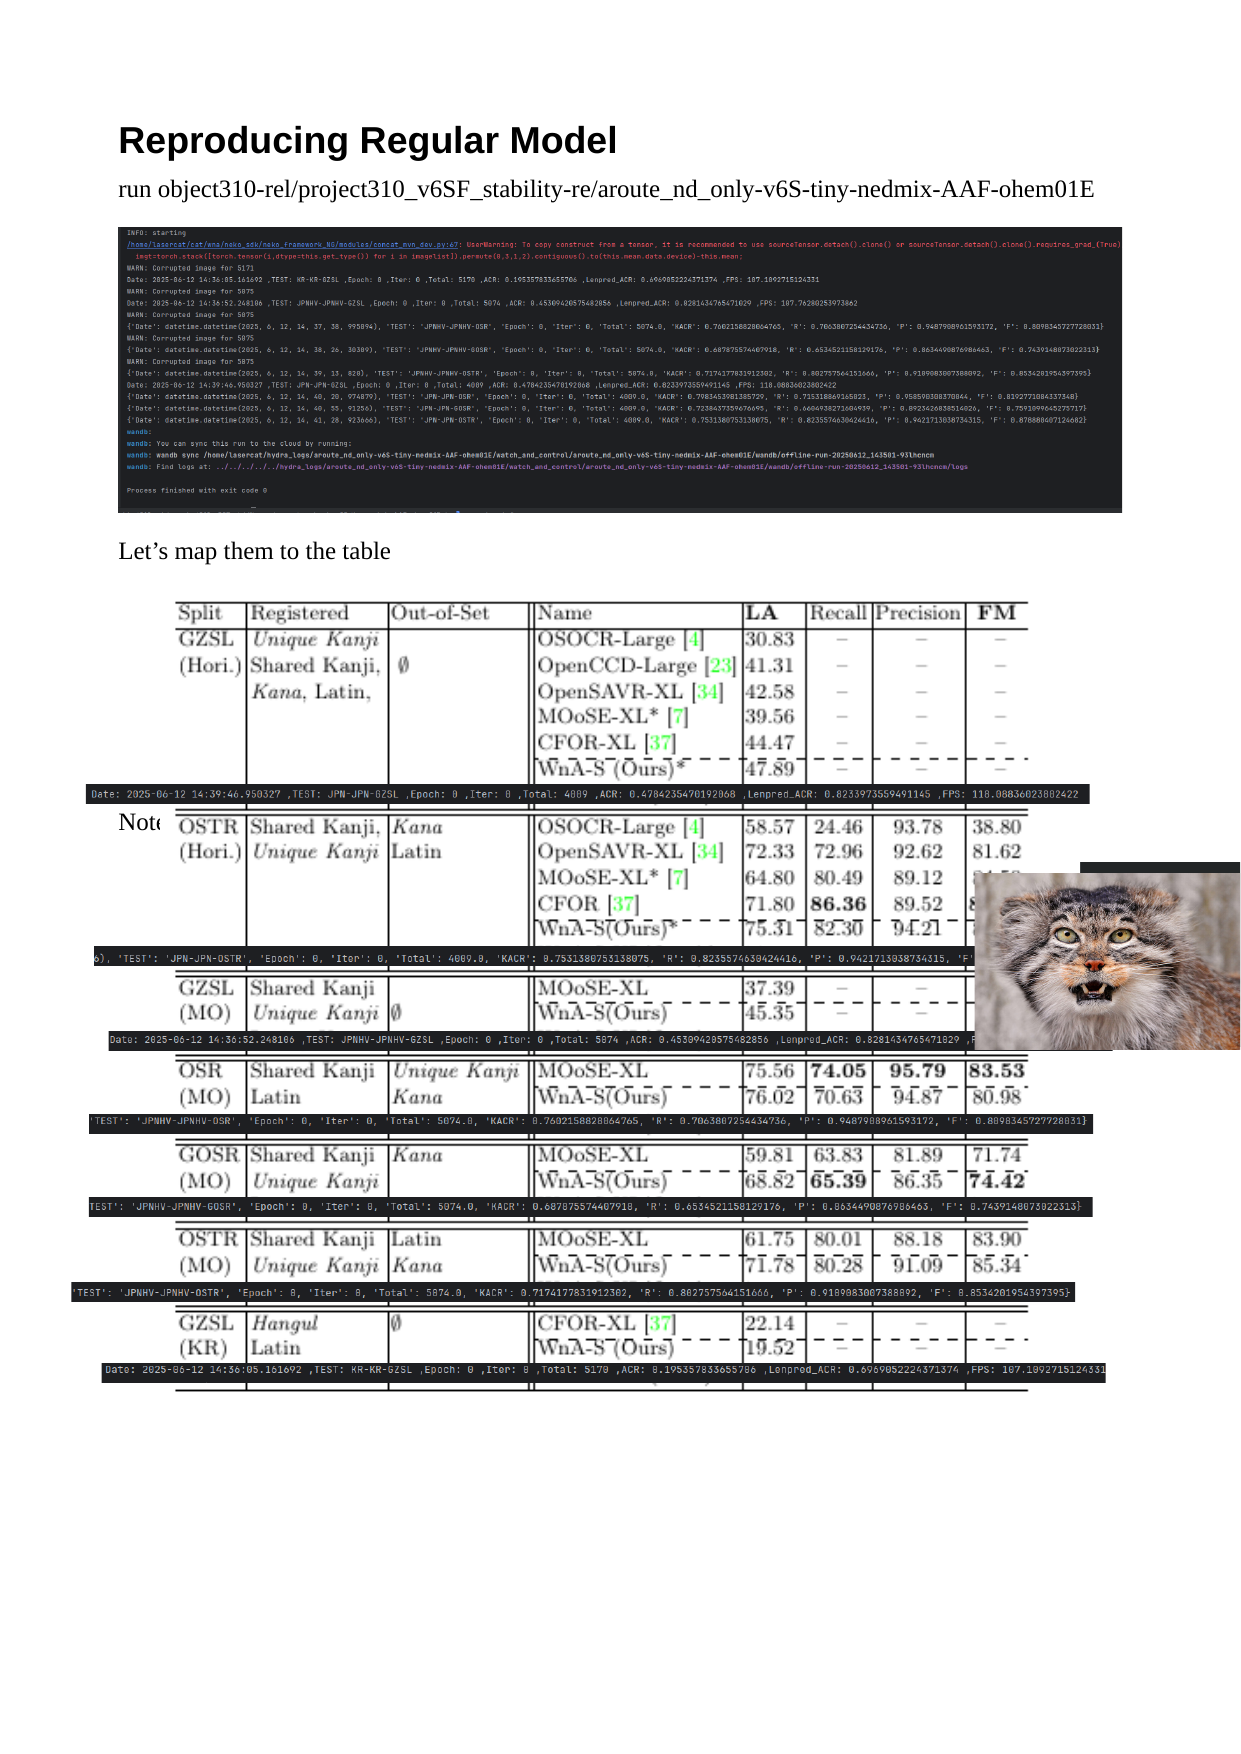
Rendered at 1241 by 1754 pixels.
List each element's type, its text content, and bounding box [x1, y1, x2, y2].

text Note the performance differs a bit on this 1650, but not much (utilization btw) [1080, 583, 1122, 836]
text [118, 221, 1122, 227]
text Note the performance differs a bit on this 1650, but not much (utilization btw) [118, 583, 160, 784]
text run object310-rel/project310_v6SF_stability-re/aroute_nd_only-v6S-tiny-nedmix-AAF-ohem01E [118, 174, 1122, 202]
subtitle Reproducing Regular Model [118, 118, 1122, 161]
picture [71, 583, 1241, 1397]
text Let’s map them to the table [118, 513, 1122, 565]
picture [118, 227, 1123, 513]
